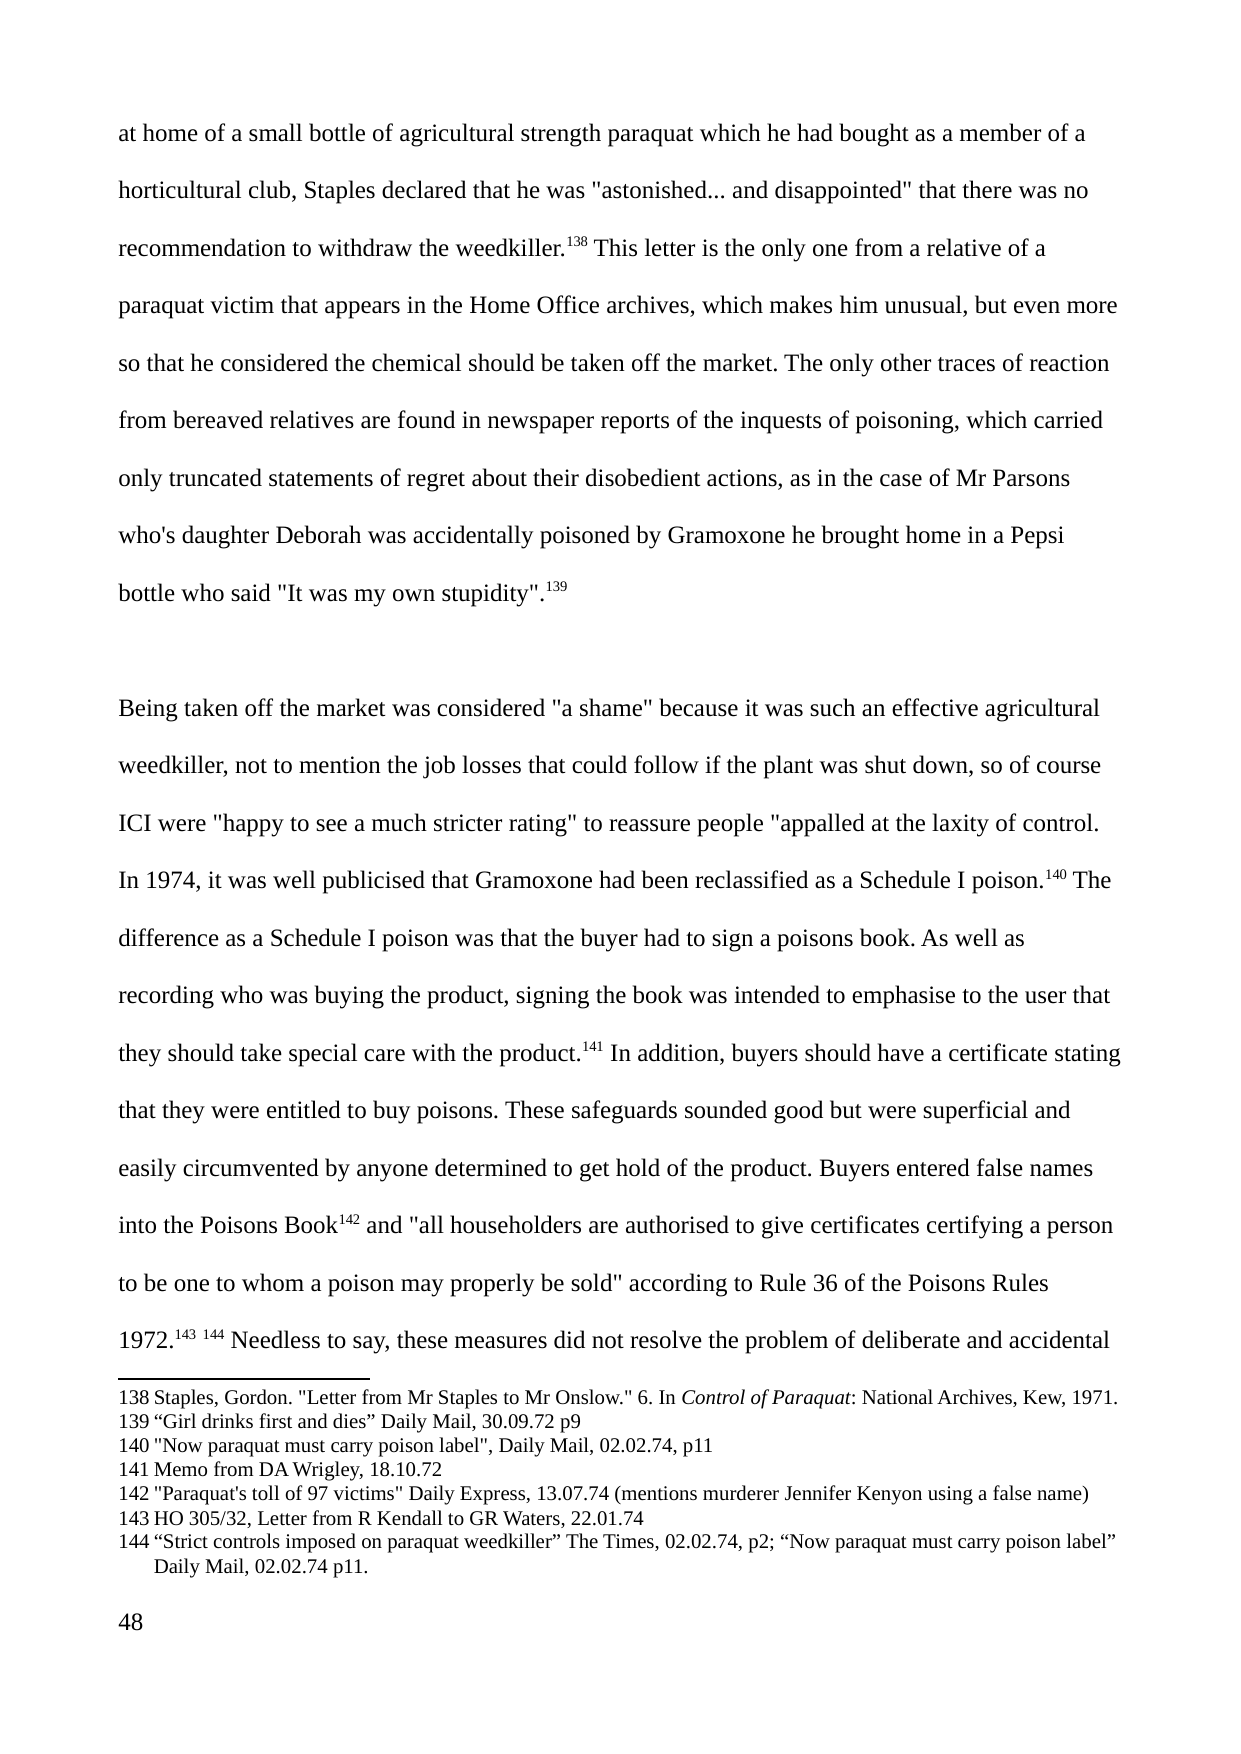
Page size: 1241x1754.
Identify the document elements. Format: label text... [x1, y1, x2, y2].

text “Strict controls imposed on paraquat weedkiller” The Times, 02.02.74, p2; “Now paraquat must carry poison label” Daily Mail, 02.02.74 p11. [118, 1529, 1122, 1578]
text “Girl drinks first and dies” Daily Mail, 30.09.72 p9 [118, 1409, 1122, 1433]
text Memo from DA Wrigley, 18.10.72 [118, 1457, 1122, 1481]
text "Paraquat's toll of 97 victims" Daily Express, 13.07.74 (mentions murderer Jennifer Kenyon using a false name) [118, 1481, 1122, 1505]
text HO 305/32, Letter from R Kendall to GR Waters, 22.01.74 [118, 1505, 1122, 1529]
text Staples, Gordon. "Letter from Mr Staples to Mr Onslow." 6. In Control of Paraquat: National Archives, Kew, 1971. [118, 1385, 1122, 1409]
text Being taken off the market was considered "a shame" because it was such an effective agricultural weedkiller, not to mention the job losses that could follow if the plant was shut down, so of course ICI were "happy to see a much stricter rating" to reassure people "appalled at the laxity of control. In 1974, it was well publicised that Gramoxone had been reclassified as a Schedule I poison. The difference as a Schedule I poison was that the buyer had to sign a poisons book. As well as recording who was buying the product, signing the book was intended to emphasise to the user that they should take special care with the product. In addition, buyers should have a certificate stating that they were entitled to buy poisons. These safeguards sounded good but were superficial and easily circumvented by anyone determined to get hold of the product. Buyers entered false names into the Poisons Book and "all householders are authorised to give certificates certifying a person to be one to whom a poison may properly be sold" according to Rule 36 of the Poisons Rules 1972. Needless to say, these measures did not resolve the problem of deliberate and accidental [118, 693, 1122, 1354]
text "Now paraquat must carry poison label", Daily Mail, 02.02.74, p11 [118, 1433, 1122, 1457]
text at home of a small bottle of agricultural strength paraquat which he had bought as a member of a horticultural club, Staples declared that he was "astonished... and disappointed" that there was no recommendation to withdraw the weedkiller. This letter is the only one from a relative of a paraquat victim that appears in the Home Office archives, which makes him unusual, but even more so that he considered the chemical should be taken off the market. The only other traces of reaction from bereaved relatives are found in newspaper reports of the inquests of poisoning, which carried only truncated statements of regret about their disobedient actions, as in the case of Mr Parsons who's daughter Deborah was accidentally poisoned by Gramoxone he brought home in a Pepsi bottle who said "It was my own stupidity". [118, 118, 1122, 607]
